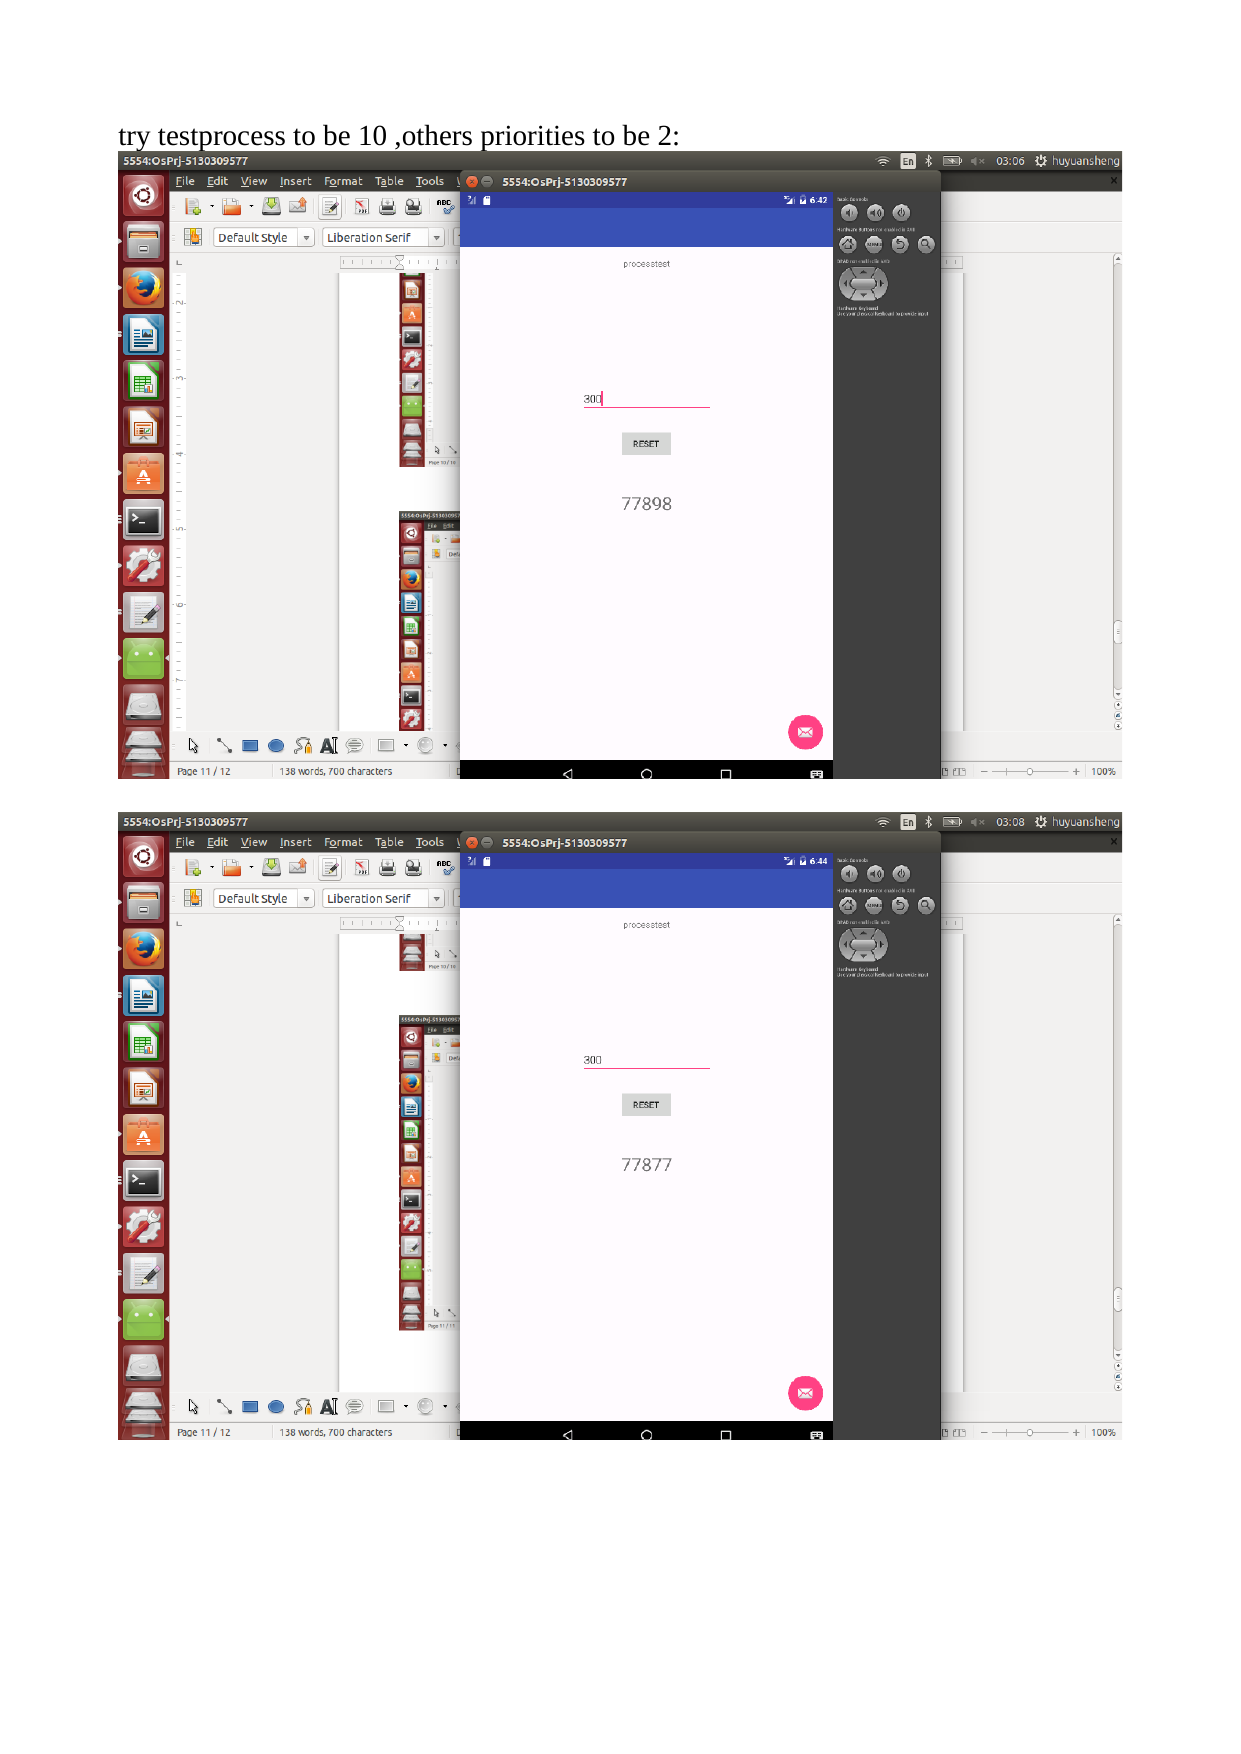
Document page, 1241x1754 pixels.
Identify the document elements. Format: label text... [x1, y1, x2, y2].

text try testprocess to be 10 ,others priorities to be 2: [118, 118, 1122, 151]
picture [118, 812, 1123, 1440]
picture [118, 151, 1123, 779]
